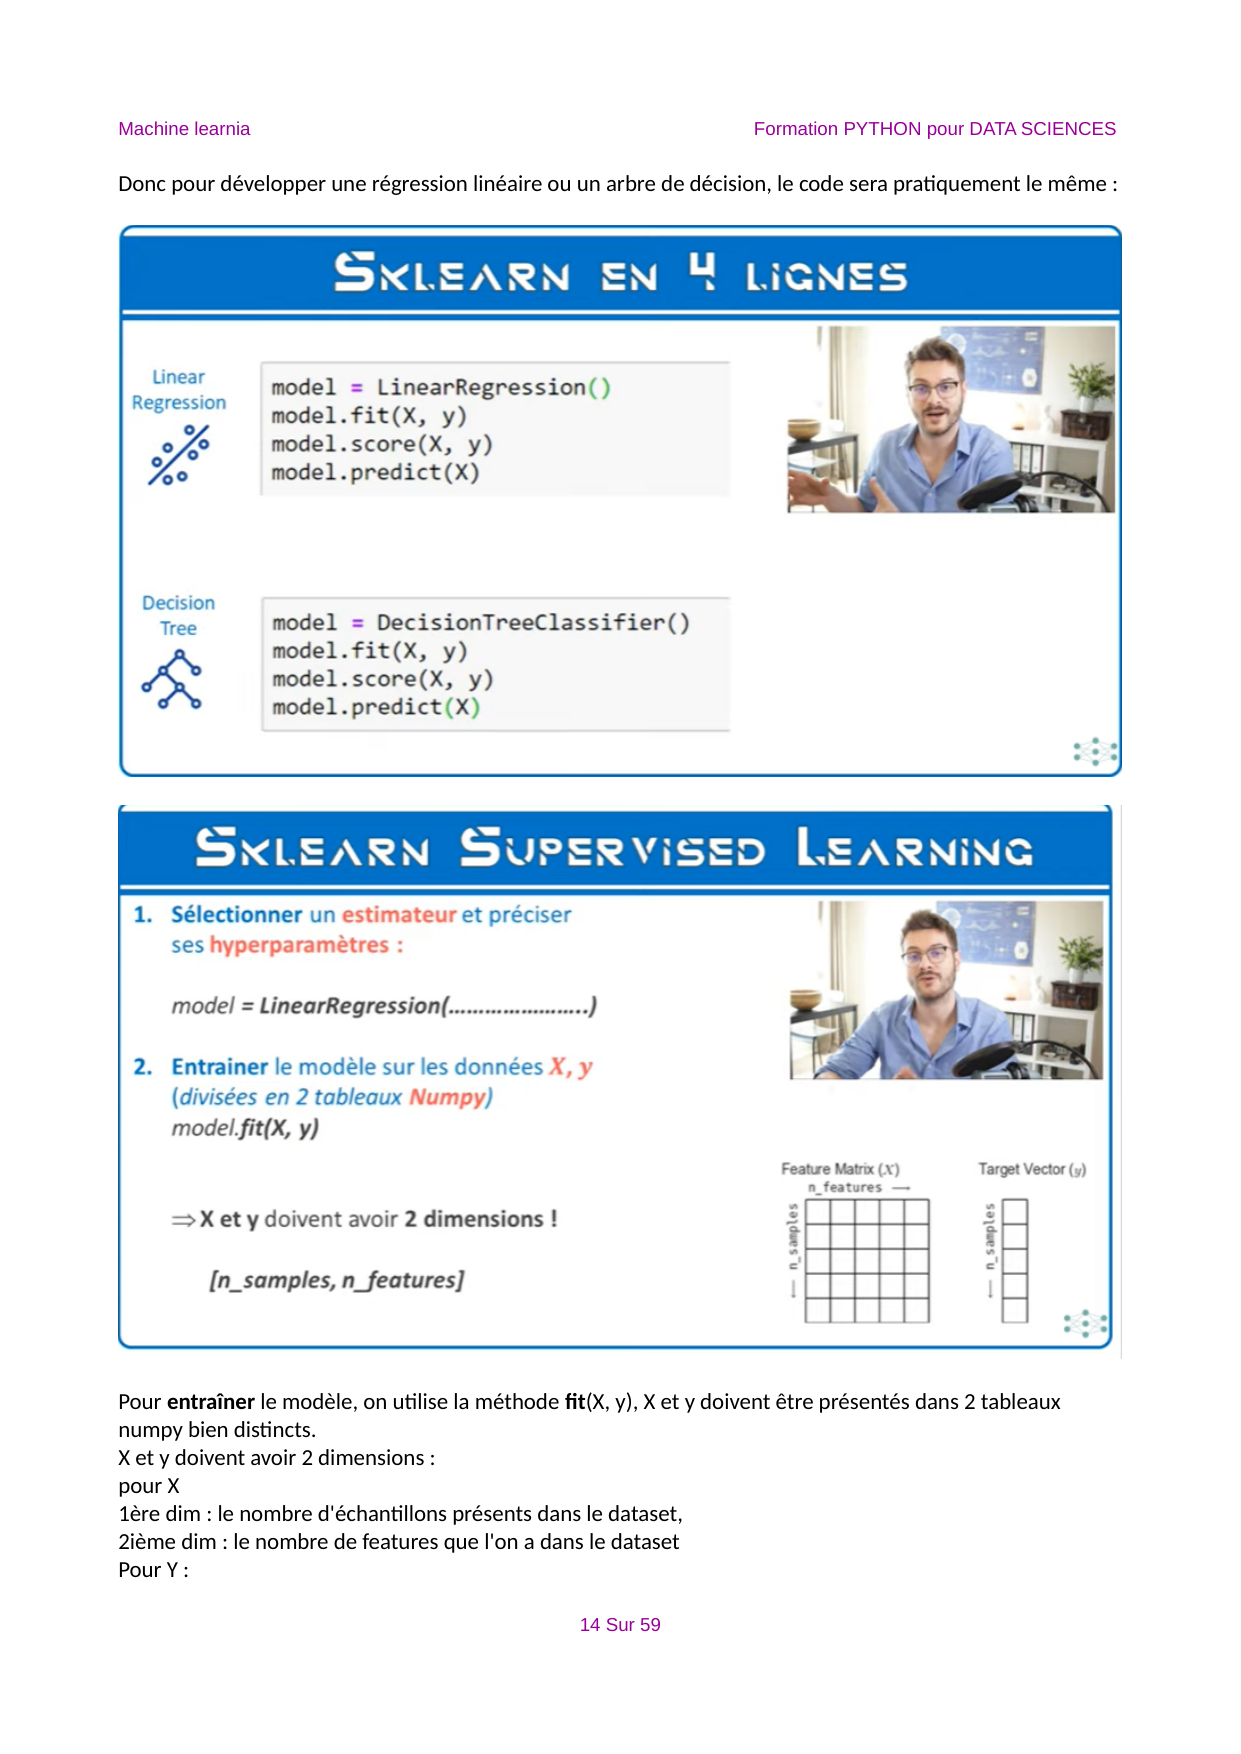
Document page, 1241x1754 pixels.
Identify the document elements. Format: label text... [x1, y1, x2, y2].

text Pour Y : [118, 1555, 1122, 1583]
picture [118, 805, 1122, 1359]
text X et y doivent avoir 2 dimensions : [118, 1443, 1122, 1471]
text pour X [118, 1471, 1122, 1499]
text 1ère dim : le nombre d'échantillons présents dans le dataset, [118, 1499, 1122, 1527]
picture [118, 225, 1122, 777]
text Pour entraîner le modèle, on utilise la méthode fit(X, y), X et y doivent être présentés dans 2 tableaux numpy bien distincts. [118, 1387, 1122, 1443]
text 2ième dim : le nombre de features que l'on a dans le dataset [118, 1527, 1122, 1555]
text Donc pour développer une régression linéaire ou un arbre de décision, le code sera pratiquement le même : [118, 169, 1122, 197]
